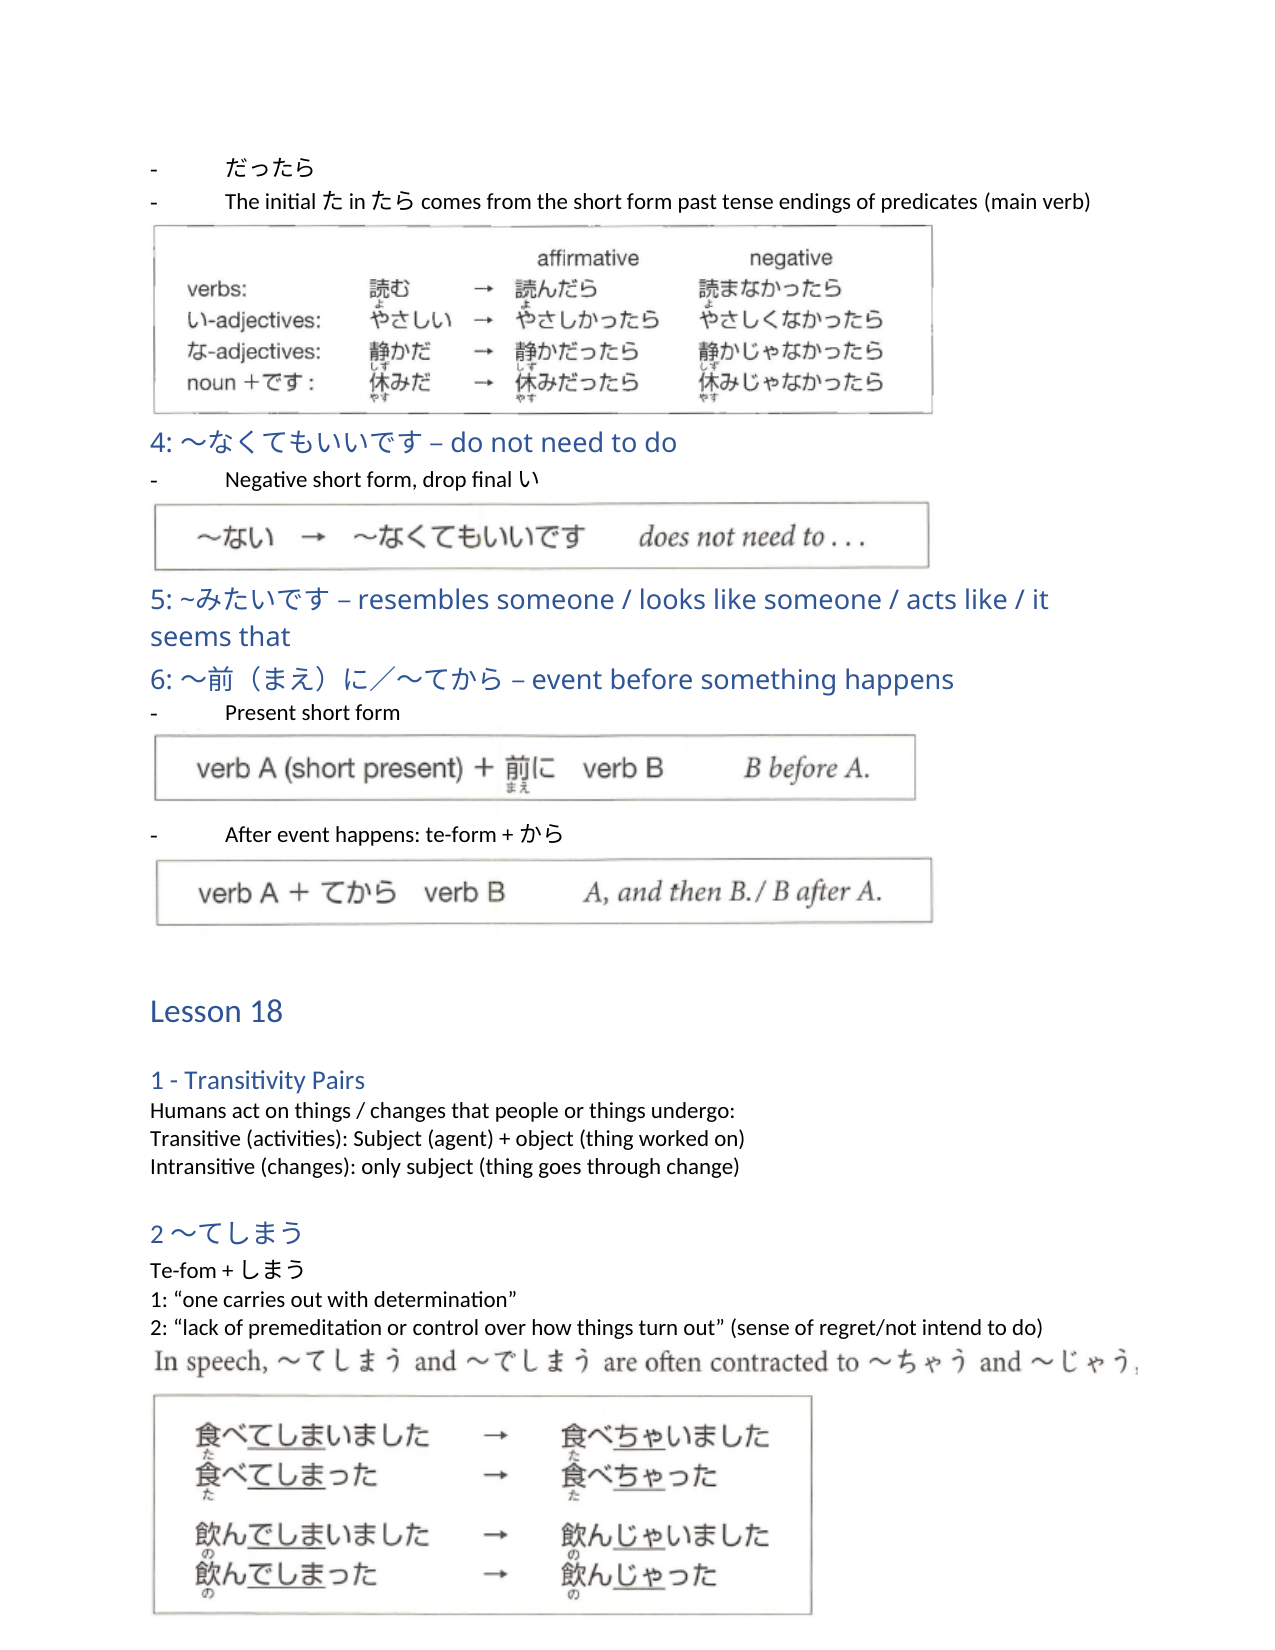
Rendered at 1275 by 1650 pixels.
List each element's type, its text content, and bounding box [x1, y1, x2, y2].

subtitle 5: ~みたいです – resembles someone / looks like someone / acts like / it seems that [150, 578, 1125, 654]
picture [150, 725, 924, 817]
picture [151, 216, 934, 418]
text 2: “lack of premeditation or control over how things turn out” (sense of regret/not intend to do) [150, 1313, 1125, 1340]
subtitle 6: ～前（まえ）に／～てから – event before something happens [150, 658, 1125, 698]
text Humans act on things / changes that people or things undergo: [150, 1096, 1125, 1124]
list The initialたinたらcomes from the short form past tense endings of predicates (main verb) [150, 183, 1125, 216]
list Negative short form, drop final い [150, 461, 1125, 494]
picture [149, 1340, 1138, 1631]
subtitle 2 ～てしまう [150, 1212, 1125, 1252]
picture [150, 849, 939, 937]
subtitle Lesson 18 [150, 990, 1125, 1031]
text Te-fom + しまう [150, 1252, 1125, 1285]
text Intransitive (changes): only subject (thing goes through change) [150, 1152, 1125, 1180]
subtitle 4: ～なくてもいいです – do not need to do [150, 326, 1125, 461]
picture [150, 494, 936, 574]
list After event happens: te-form + から [150, 816, 1125, 849]
list だったら [150, 149, 1125, 183]
text 1: “one carries out with determination” [150, 1285, 1125, 1313]
subtitle 1 - Transitivity Pairs [150, 1063, 1125, 1096]
list Present short form [150, 698, 1125, 726]
text Transitive (activities): Subject (agent) + object (thing worked on) [150, 1124, 1125, 1152]
